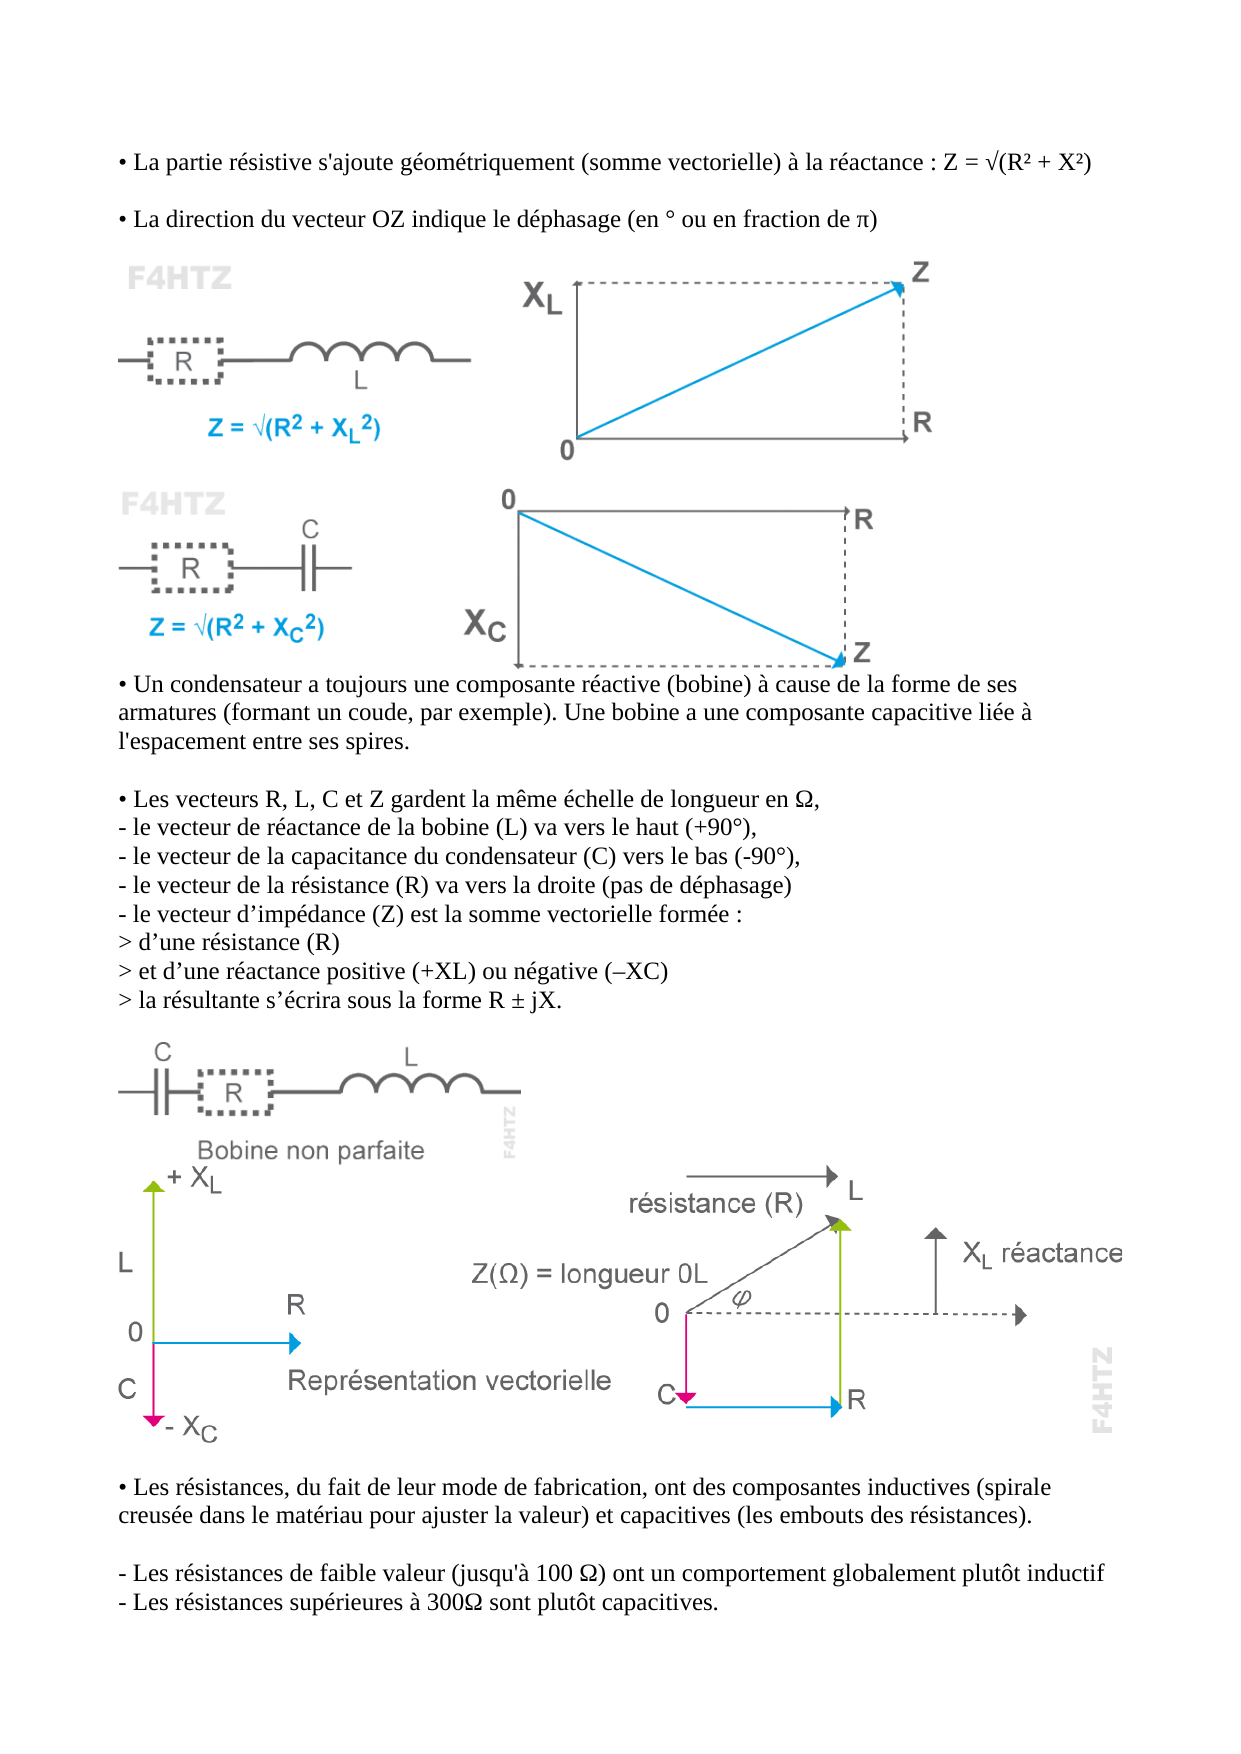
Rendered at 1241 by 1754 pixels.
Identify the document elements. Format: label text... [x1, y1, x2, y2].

text • La direction du vecteur OZ indique le déphasage (en ° ou en fraction de π) [118, 204, 1122, 233]
picture [118, 488, 874, 669]
text - le vecteur de la capacitance du condensateur (C) vers le bas (-90°), [118, 841, 1122, 870]
text - Les résistances supérieures à 300Ω sont plutôt capacitives. [118, 1587, 1122, 1615]
text > la résultante s’écrira sous la forme R ± jX. [118, 985, 1122, 1014]
text - le vecteur de réactance de la bobine (L) va vers le haut (+90°), [118, 812, 1122, 841]
text - le vecteur d’impédance (Z) est la somme vectorielle formée : [118, 899, 1122, 927]
text • Un condensateur a toujours une composante réactive (bobine) à cause de la forme de ses armatures (formant un coude, par exemple). Une bobine a une composante capacitive liée à l'espacement entre ses spires. [118, 669, 1122, 755]
text > d’une résistance (R) [118, 927, 1122, 956]
text • Les vecteurs R, L, C et Z gardent la même échelle de longueur en Ω, [118, 784, 1122, 812]
text - le vecteur de la résistance (R) va vers la droite (pas de déphasage) [118, 870, 1122, 899]
text - Les résistances de faible valeur (jusqu'à 100 Ω) ont un comportement globalement plutôt inductif [118, 1558, 1122, 1587]
text > et d’une réactance positive (+XL) ou négative (–XC) [118, 956, 1122, 985]
picture [118, 261, 933, 461]
text • Les résistances, du fait de leur mode de fabrication, ont des composantes inductives (spirale creusée dans le matériau pour ajuster la valeur) et capacitives (les embouts des résistances). [118, 1472, 1122, 1529]
picture [118, 1042, 1123, 1443]
text • La partie résistive s'ajoute géométriquement (somme vectorielle) à la réactance : Z = √(R² + X²) [118, 147, 1122, 176]
